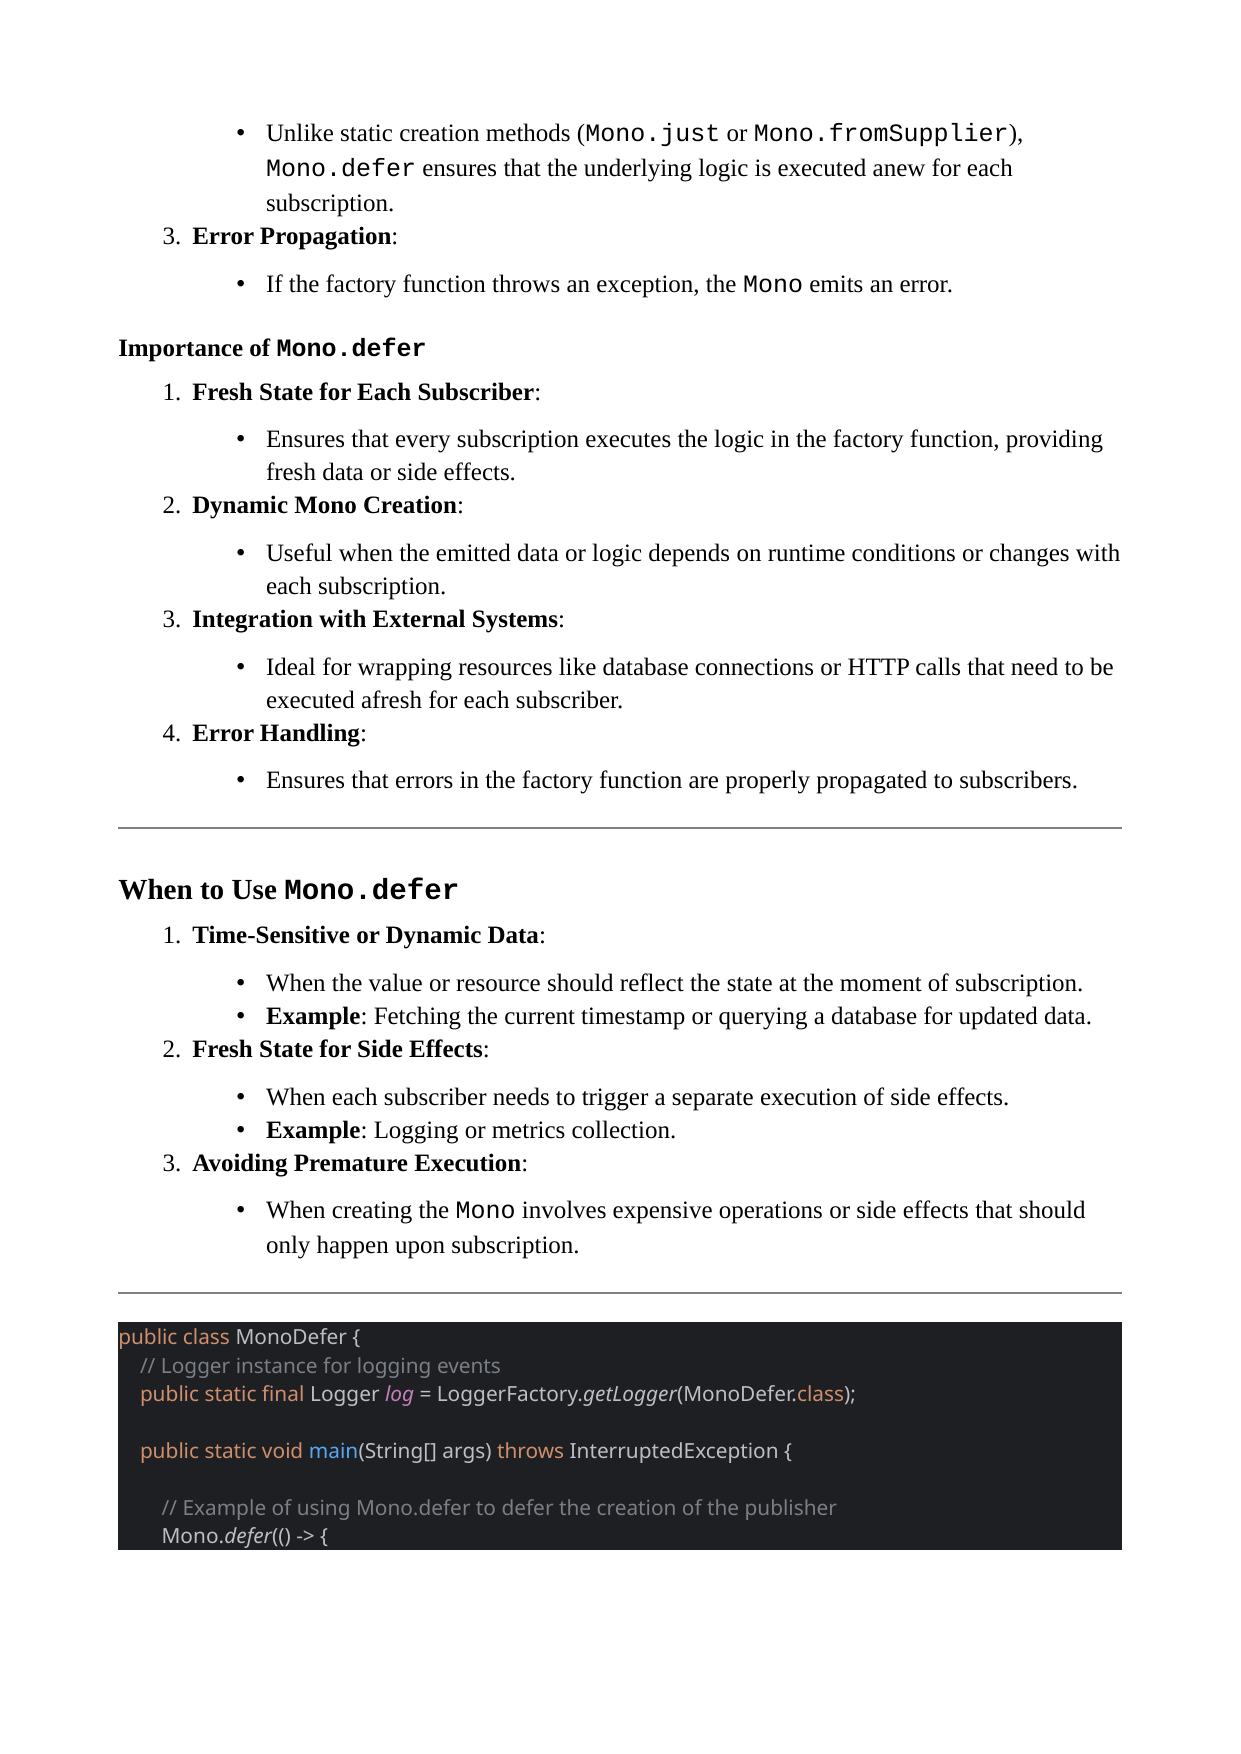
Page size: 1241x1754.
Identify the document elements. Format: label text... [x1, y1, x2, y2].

list Error Handling: [162, 718, 1122, 747]
list Example: Fetching the current timestamp or querying a database for updated data. [236, 1001, 1122, 1030]
subtitle When to Use Mono.defer [118, 872, 1122, 908]
list Example: Logging or metrics collection. [236, 1115, 1122, 1143]
list Ensures that errors in the factory function are properly propagated to subscribers. [236, 765, 1122, 794]
list Avoiding Premature Execution: [162, 1148, 1122, 1176]
list Error Propagation: [162, 221, 1122, 250]
list Useful when the emitted data or logic depends on runtime conditions or changes with each subscription. [236, 538, 1122, 600]
list Dynamic Mono Creation: [162, 491, 1122, 519]
list If the factory function throws an exception, the Mono emits an error. [236, 269, 1122, 300]
list Ideal for wrapping resources like database connections or HTTP calls that need to be executed afresh for each subscriber. [236, 652, 1122, 713]
text public class MonoDefer { // Logger instance for logging events public static final Logger log = LoggerFactory.getLogger(MonoDefer.class); public static void main(String[] args) throws InterruptedException { // Example of using Mono.defer to defer the creation of the publisher Mono.defer(() -> { [118, 1322, 1122, 1550]
subtitle Importance of Mono.defer [118, 333, 1122, 364]
list Time-Sensitive or Dynamic Data: [162, 920, 1122, 949]
list Integration with External Systems: [162, 604, 1122, 633]
list Fresh State for Side Effects: [162, 1034, 1122, 1063]
list Unlike static creation methods (Mono.just or Mono.fromSupplier), Mono.defer ensures that the underlying logic is executed anew for each subscription. [236, 118, 1122, 217]
list Fresh State for Each Subscriber: [162, 377, 1122, 406]
list Ensures that every subscription executes the logic in the factory function, providing fresh data or side effects. [236, 424, 1122, 486]
list When the value or resource should reflect the state at the moment of subscription. [236, 968, 1122, 997]
list When creating the Mono involves expensive operations or side effects that should only happen upon subscription. [236, 1195, 1122, 1259]
list When each subscriber needs to trigger a separate execution of side effects. [236, 1082, 1122, 1110]
